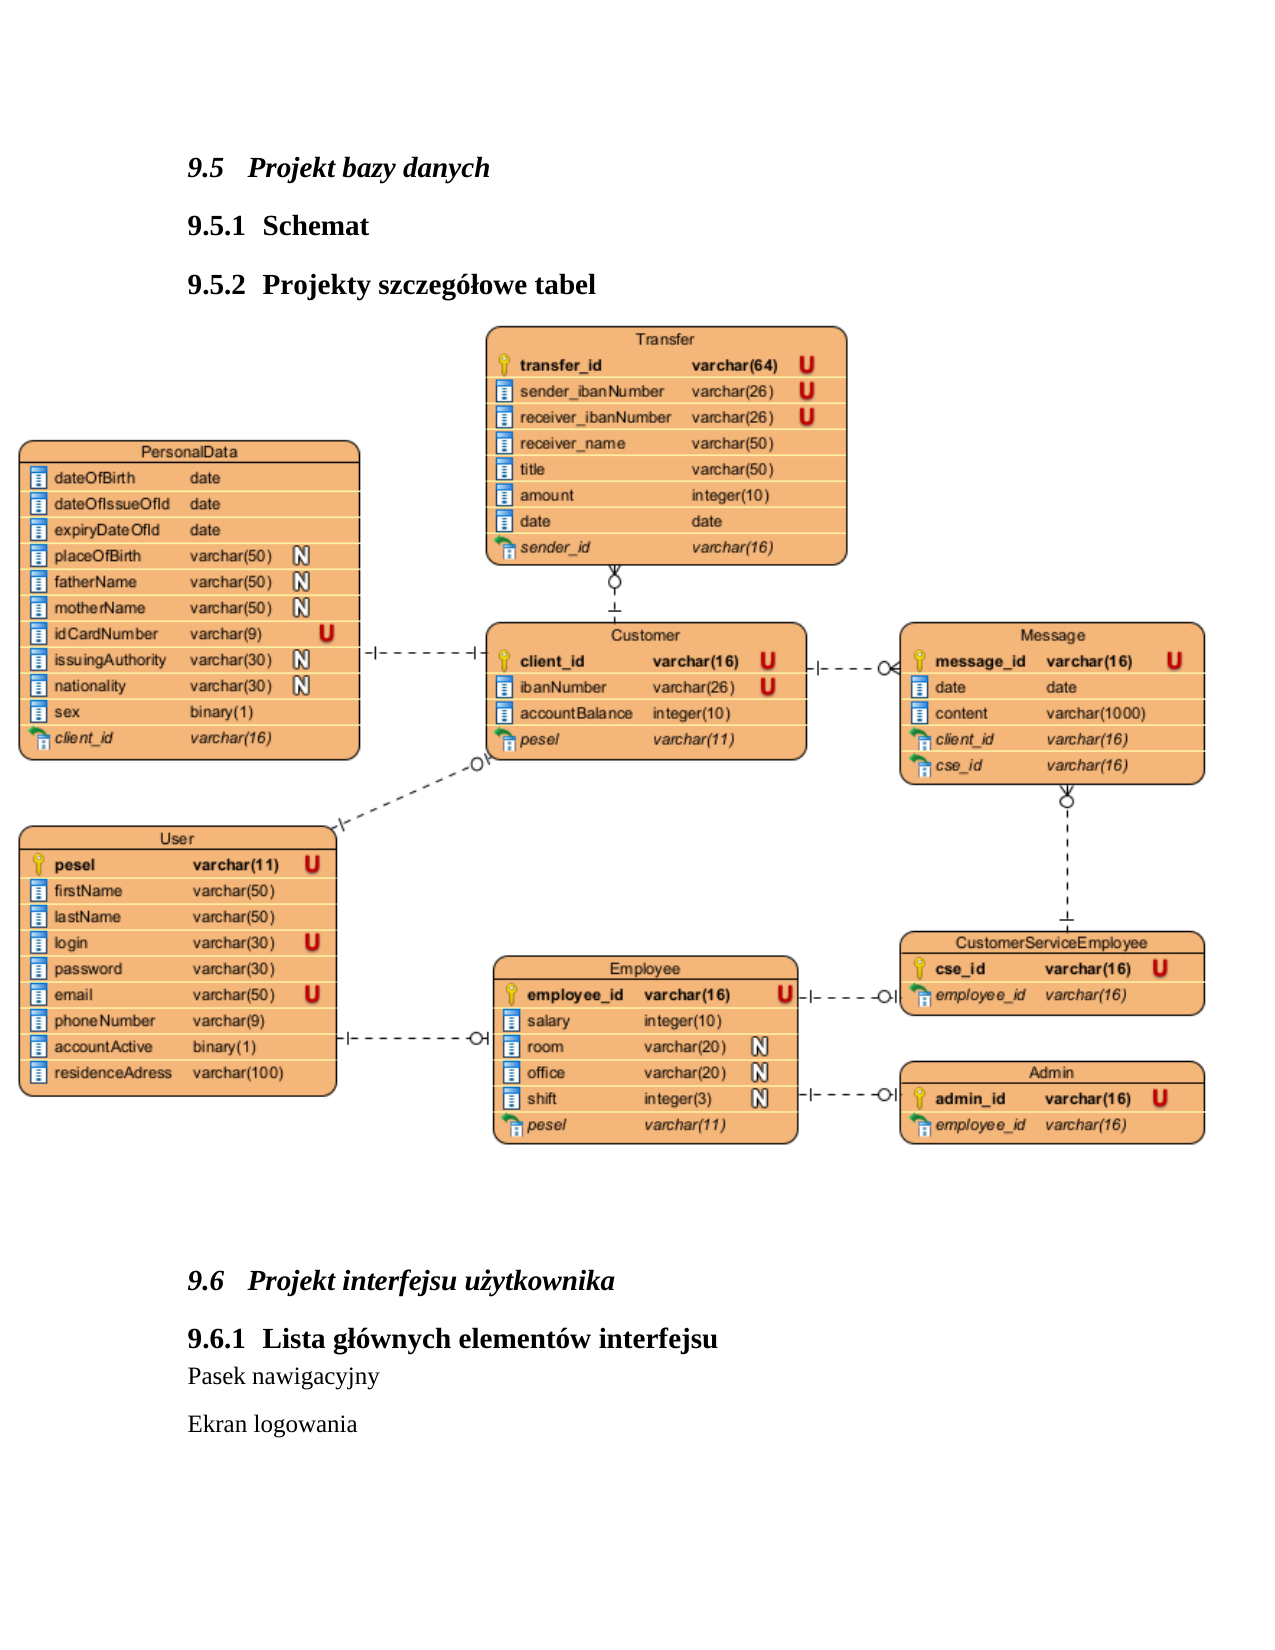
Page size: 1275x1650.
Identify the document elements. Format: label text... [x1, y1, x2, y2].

text Pasek nawigacyjny [187, 1361, 1087, 1390]
text Ekran logowania [187, 1409, 1087, 1438]
subtitle Projekt interfejsu użytkownika [187, 1263, 1087, 1297]
picture [0, 307, 1275, 1175]
subtitle Schemat [187, 208, 1087, 242]
subtitle Projekt bazy danych [187, 150, 1087, 183]
subtitle Projekty szczegółowe tabel [187, 267, 1087, 301]
subtitle Lista głównych elementów interfejsu [187, 1322, 1087, 1355]
